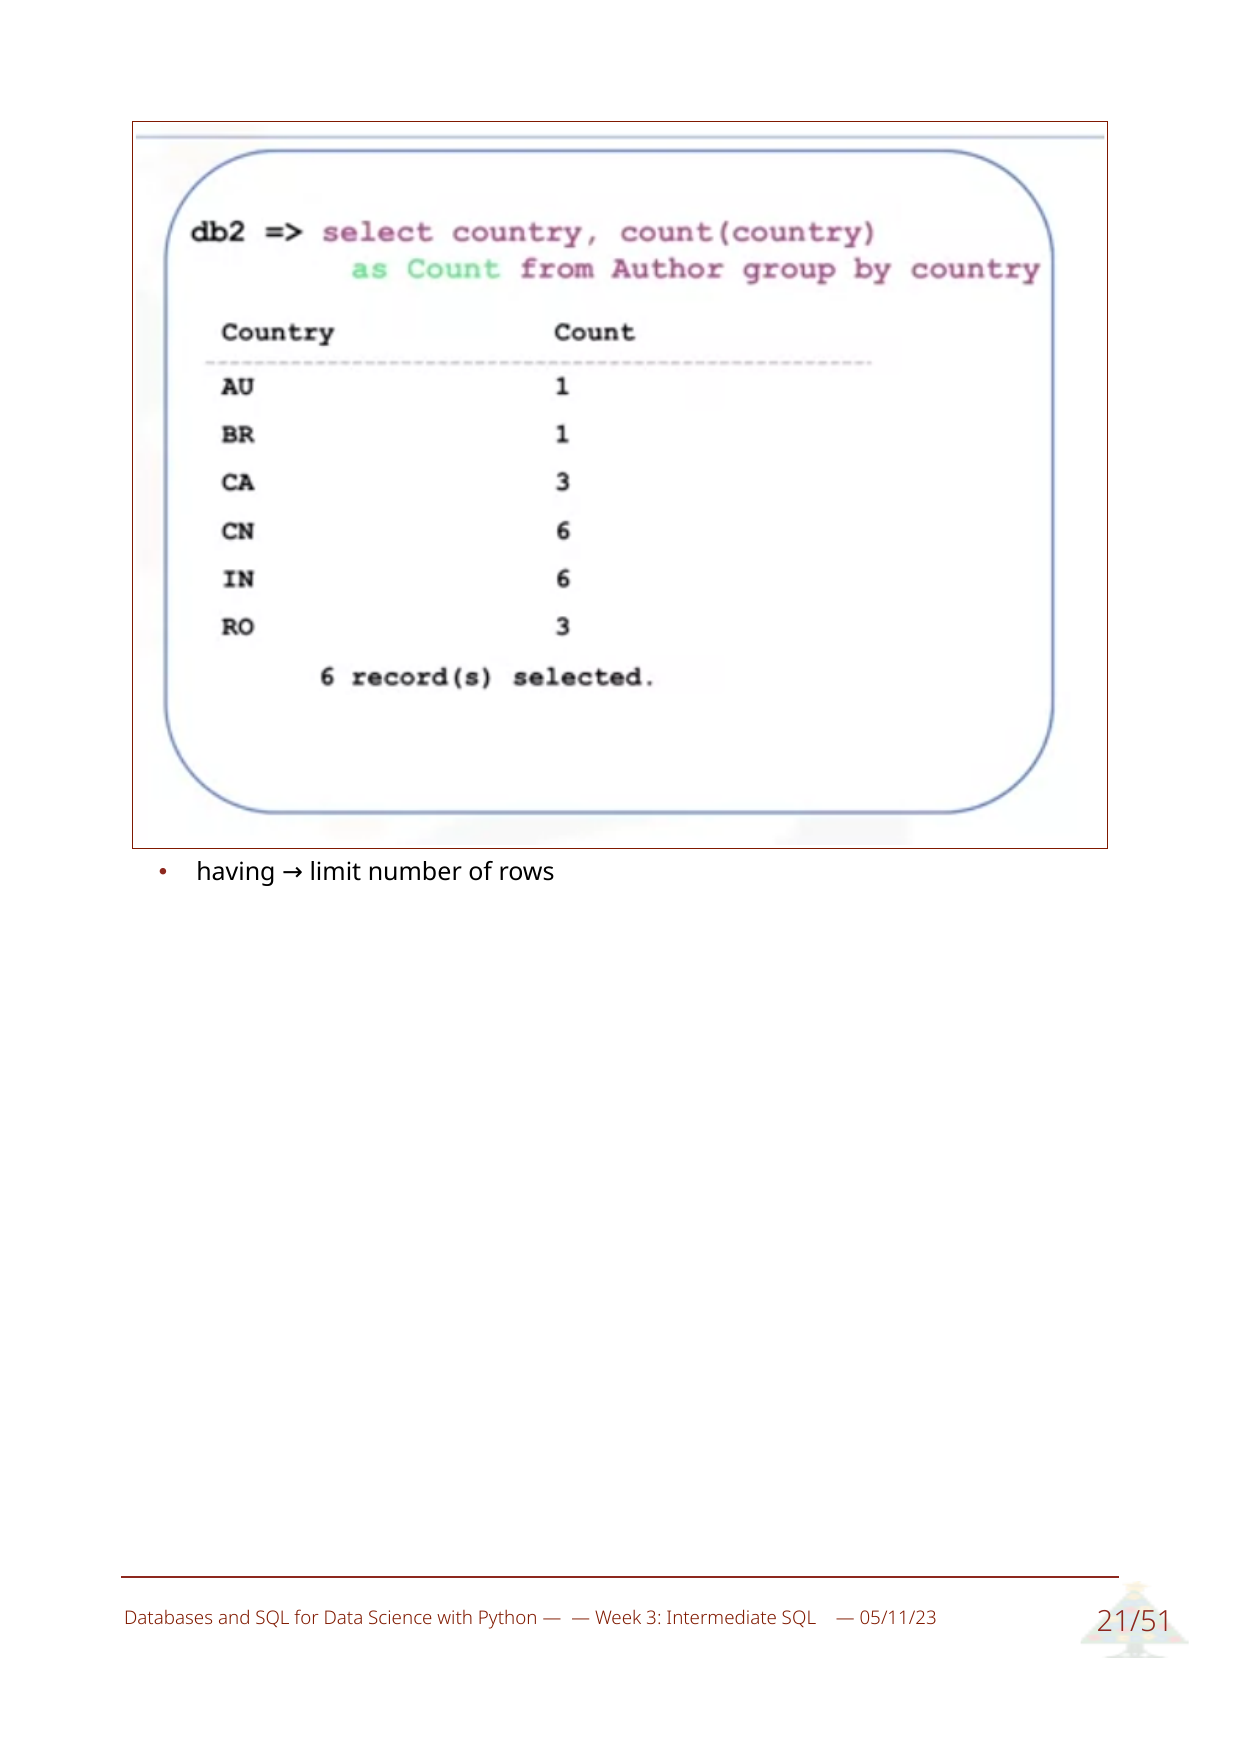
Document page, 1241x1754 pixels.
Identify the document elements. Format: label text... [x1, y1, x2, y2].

list having → limit number of rows [158, 121, 1119, 887]
picture [135, 124, 1105, 845]
list [133, 122, 1107, 848]
